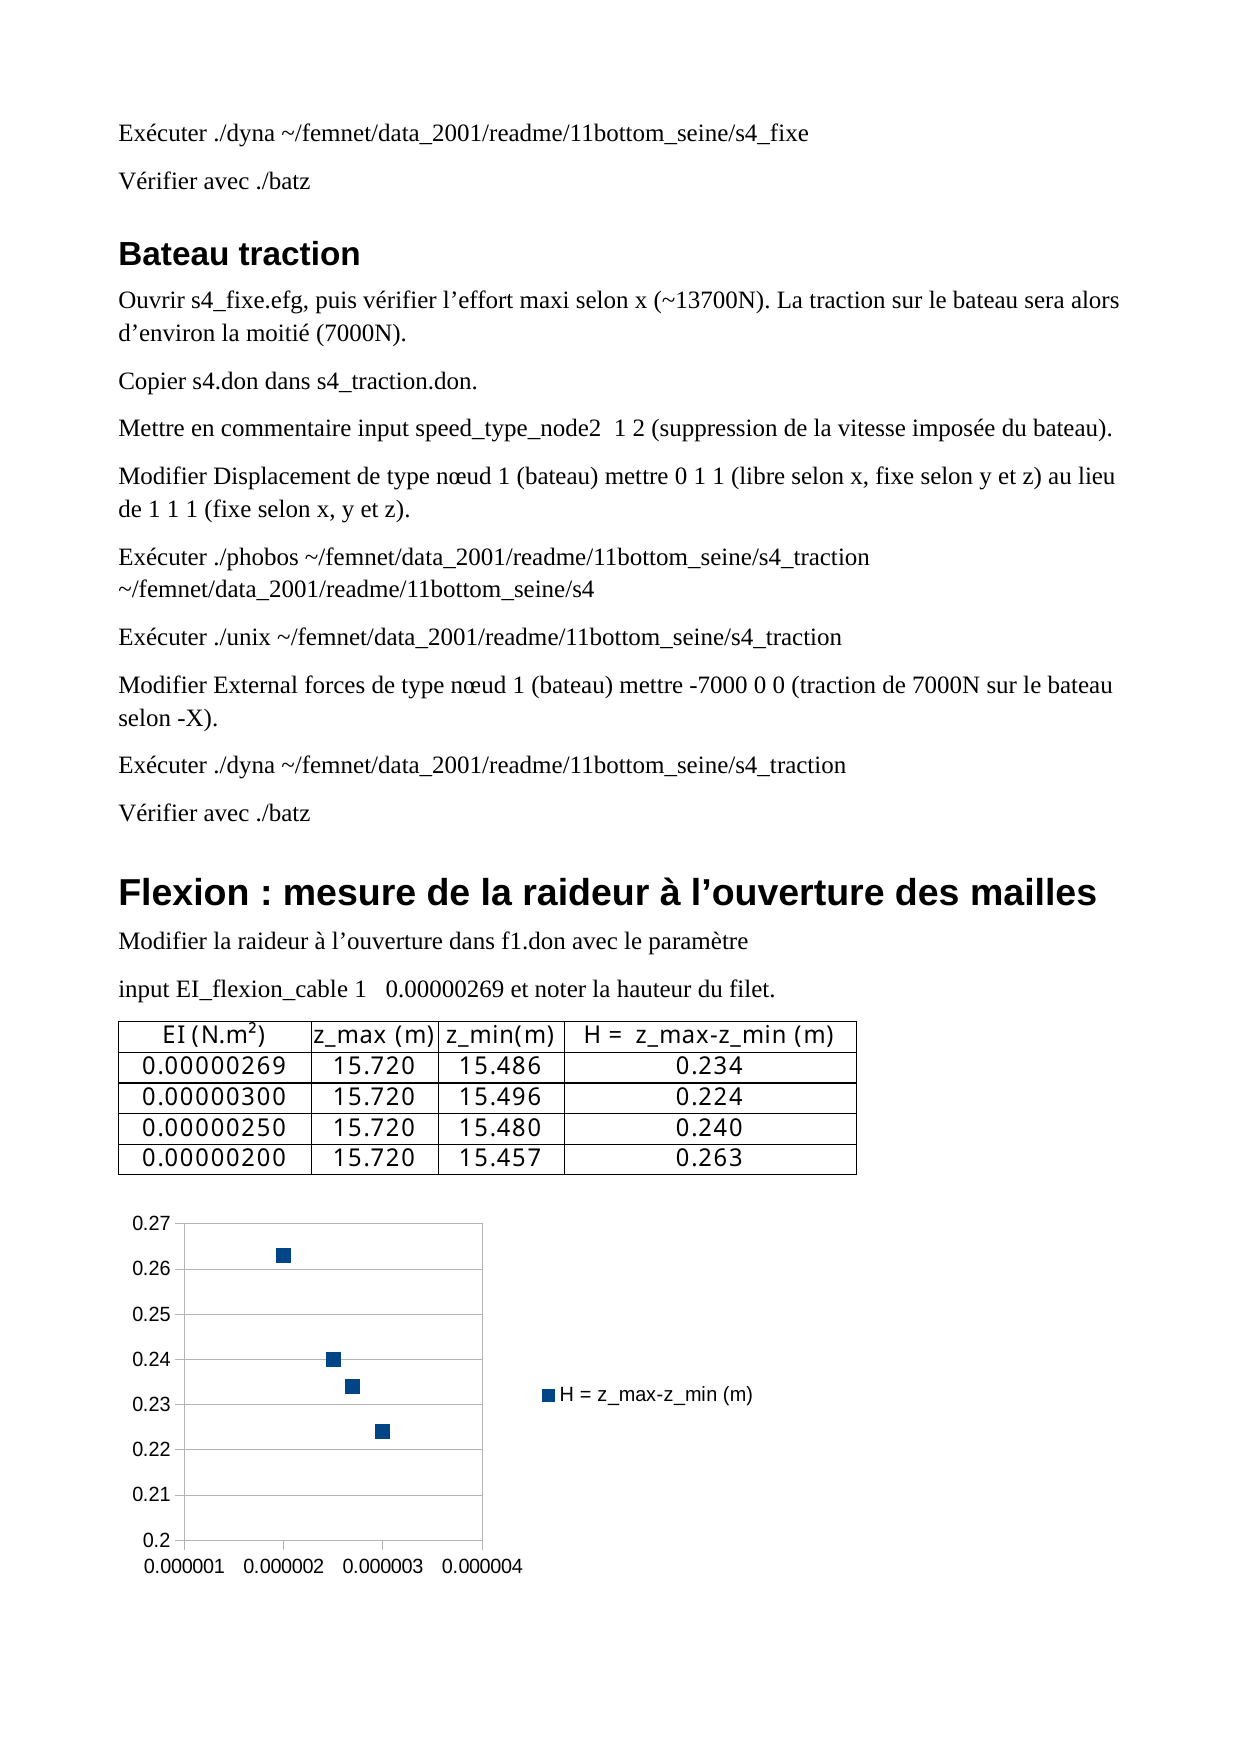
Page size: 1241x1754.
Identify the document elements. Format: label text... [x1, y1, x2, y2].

text input EI_flexion_cable 1 0.00000269 et noter la hauteur du filet. [118, 974, 1122, 1003]
text Mettre en commentaire input speed_type_node2 1 2 (suppression de la vitesse imposée du bateau). [118, 413, 1122, 442]
text Vérifier avec ./batz [118, 798, 1122, 827]
text Exécuter ./dyna ~/femnet/data_2001/readme/11bottom_seine/s4_traction [118, 750, 1122, 779]
text Exécuter ./unix ~/femnet/data_2001/readme/11bottom_seine/s4_traction [118, 622, 1122, 651]
text Ouvrir s4_fixe.efg, puis vérifier l’effort maxi selon x (~13700N). La traction sur le bateau sera alors d’environ la moitié (7000N). [118, 285, 1122, 347]
text Exécuter ./dyna ~/femnet/data_2001/readme/11bottom_seine/s4_fixe [118, 118, 1122, 147]
text Vérifier avec ./batz [118, 166, 1122, 194]
text Copier s4.don dans s4_traction.don. [118, 366, 1122, 394]
text Modifier la raideur à l’ouverture dans f1.don avec le paramètre [118, 926, 1122, 955]
subtitle Bateau traction [118, 234, 1122, 273]
subtitle Flexion : mesure de la raideur à l’ouverture des mailles [118, 871, 1122, 914]
text Exécuter ./phobos ~/femnet/data_2001/readme/11bottom_seine/s4_traction ~/femnet/data_2001/readme/11bottom_seine/s4 [118, 542, 1122, 603]
text Modifier External forces de type nœud 1 (bateau) mettre -7000 0 0 (traction de 7000N sur le bateau selon -X). [118, 670, 1122, 732]
text Modifier Displacement de type nœud 1 (bateau) mettre 0 1 1 (libre selon x, fixe selon y et z) au lieu de 1 1 1 (fixe selon x, y et z). [118, 461, 1122, 523]
